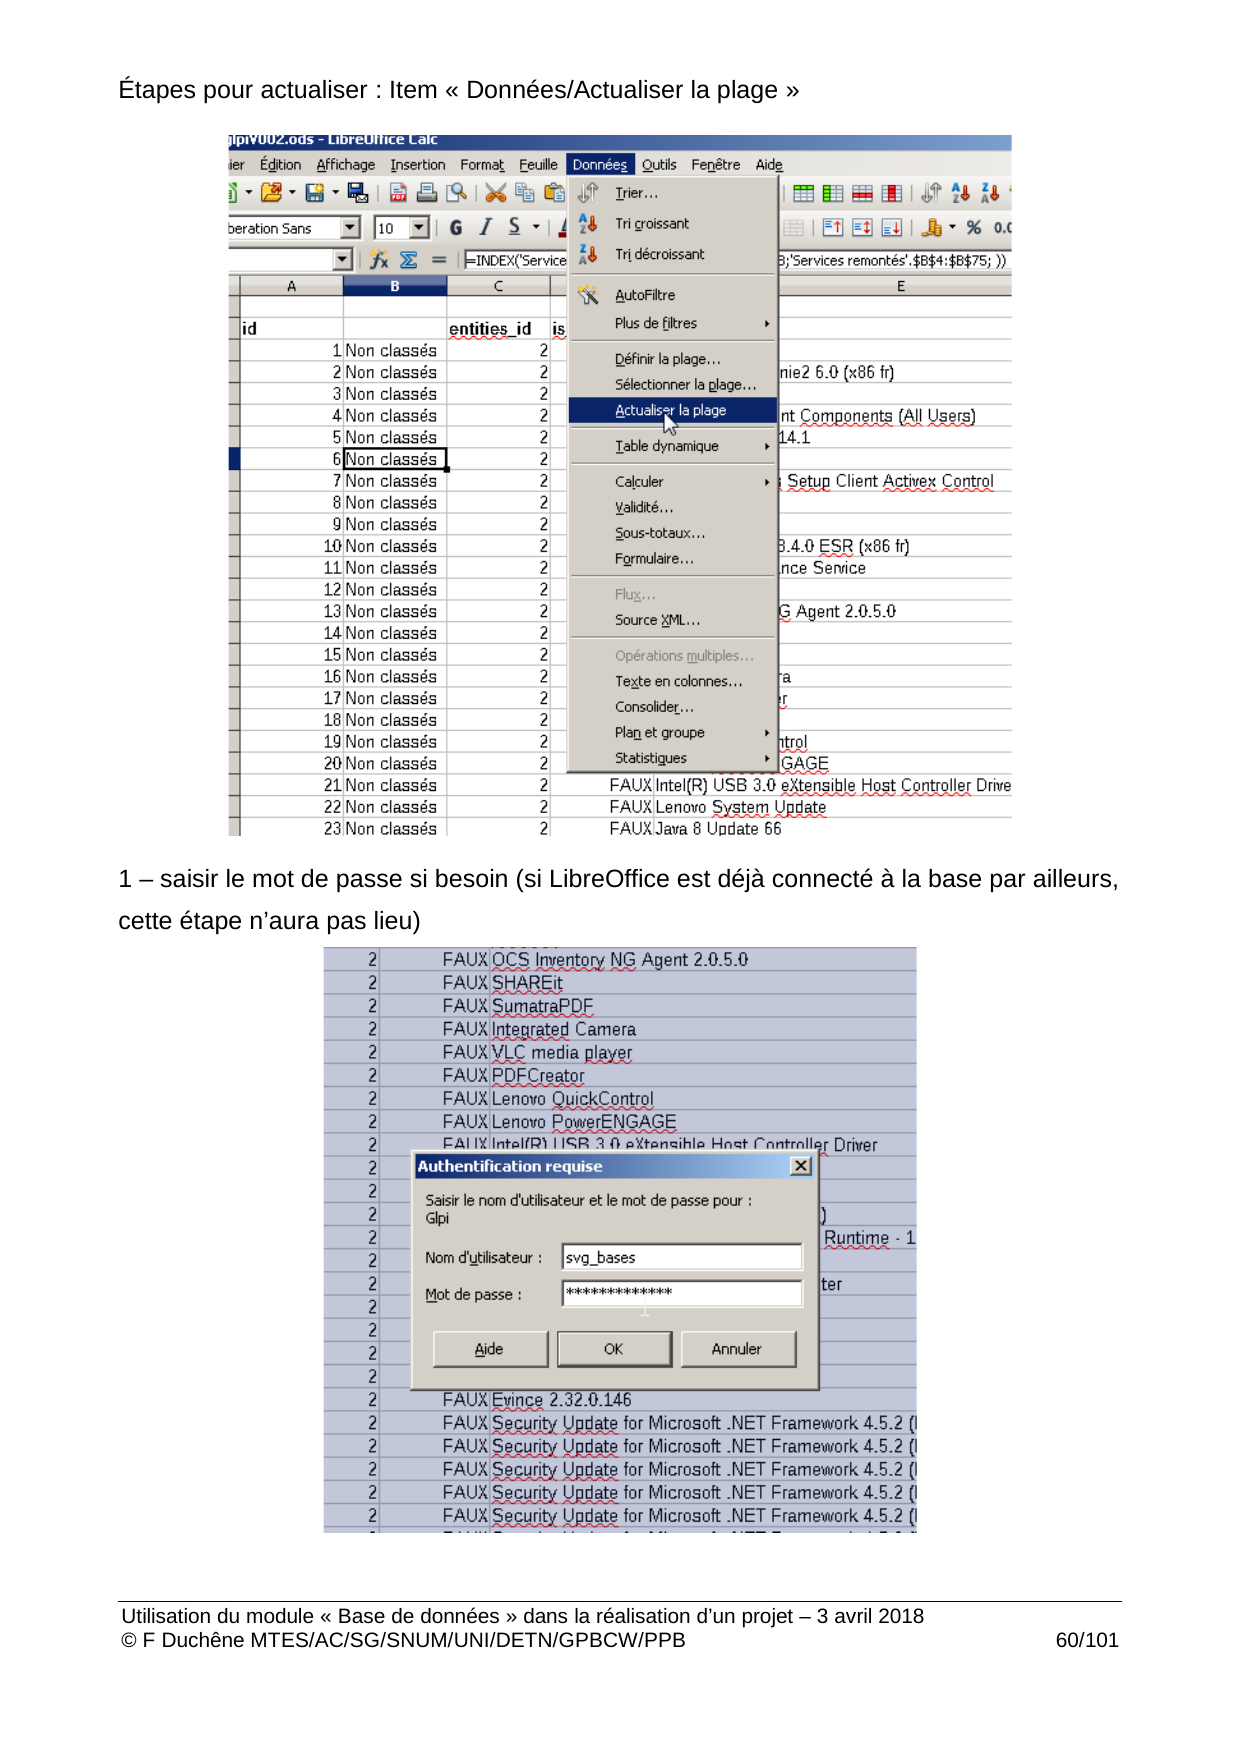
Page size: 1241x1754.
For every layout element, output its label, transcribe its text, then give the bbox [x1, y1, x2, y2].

text cette étape n’aura pas lieu) [118, 906, 1122, 935]
picture [323, 947, 917, 1533]
text 1 – saisir le mot de passe si besoin (si LibreOffice est déjà connecté à la base par ailleurs, [118, 864, 1122, 893]
text Étapes pour actualiser : Item « Données/Actualiser la plage » [118, 75, 1122, 104]
picture [228, 135, 1012, 836]
